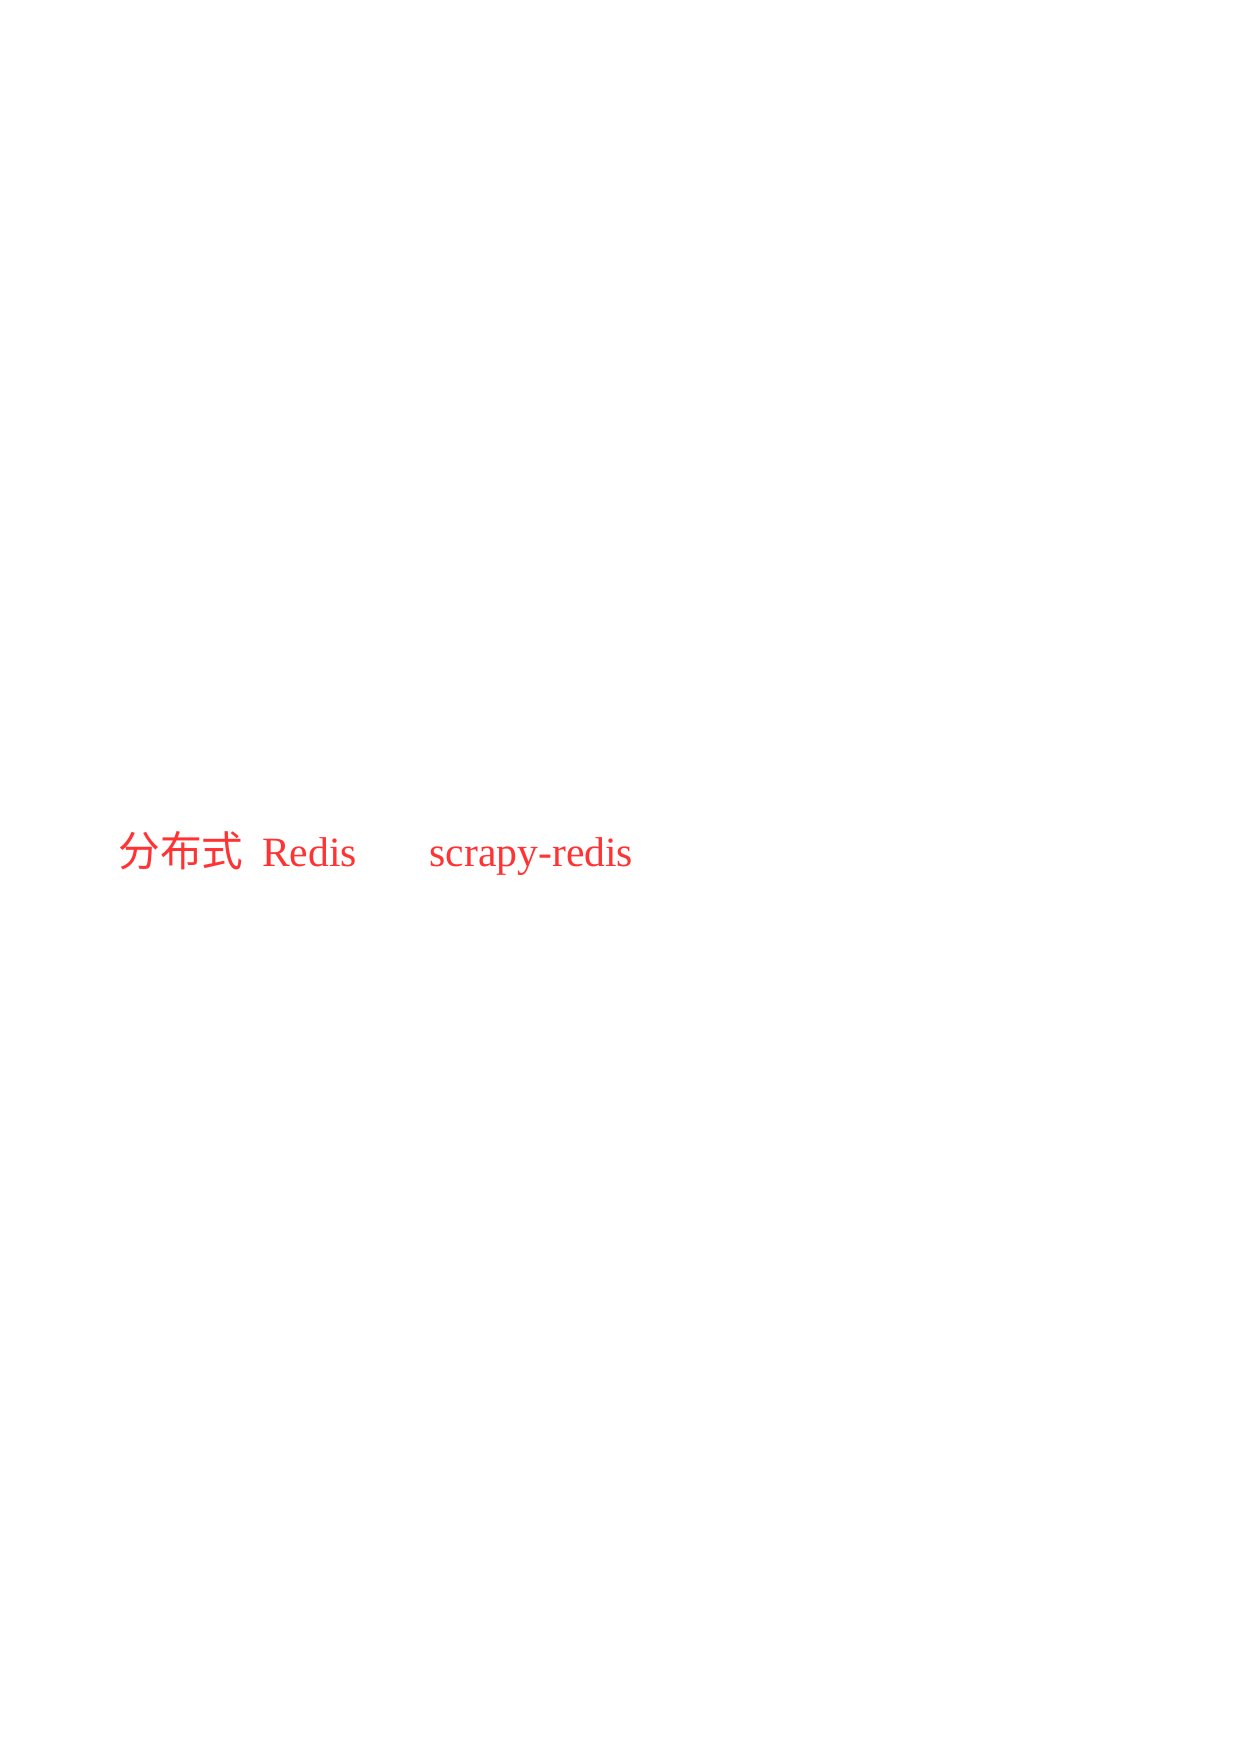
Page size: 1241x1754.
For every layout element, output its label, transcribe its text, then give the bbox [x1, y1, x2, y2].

text 分布式 Redis scrapy-redis [118, 818, 1122, 878]
